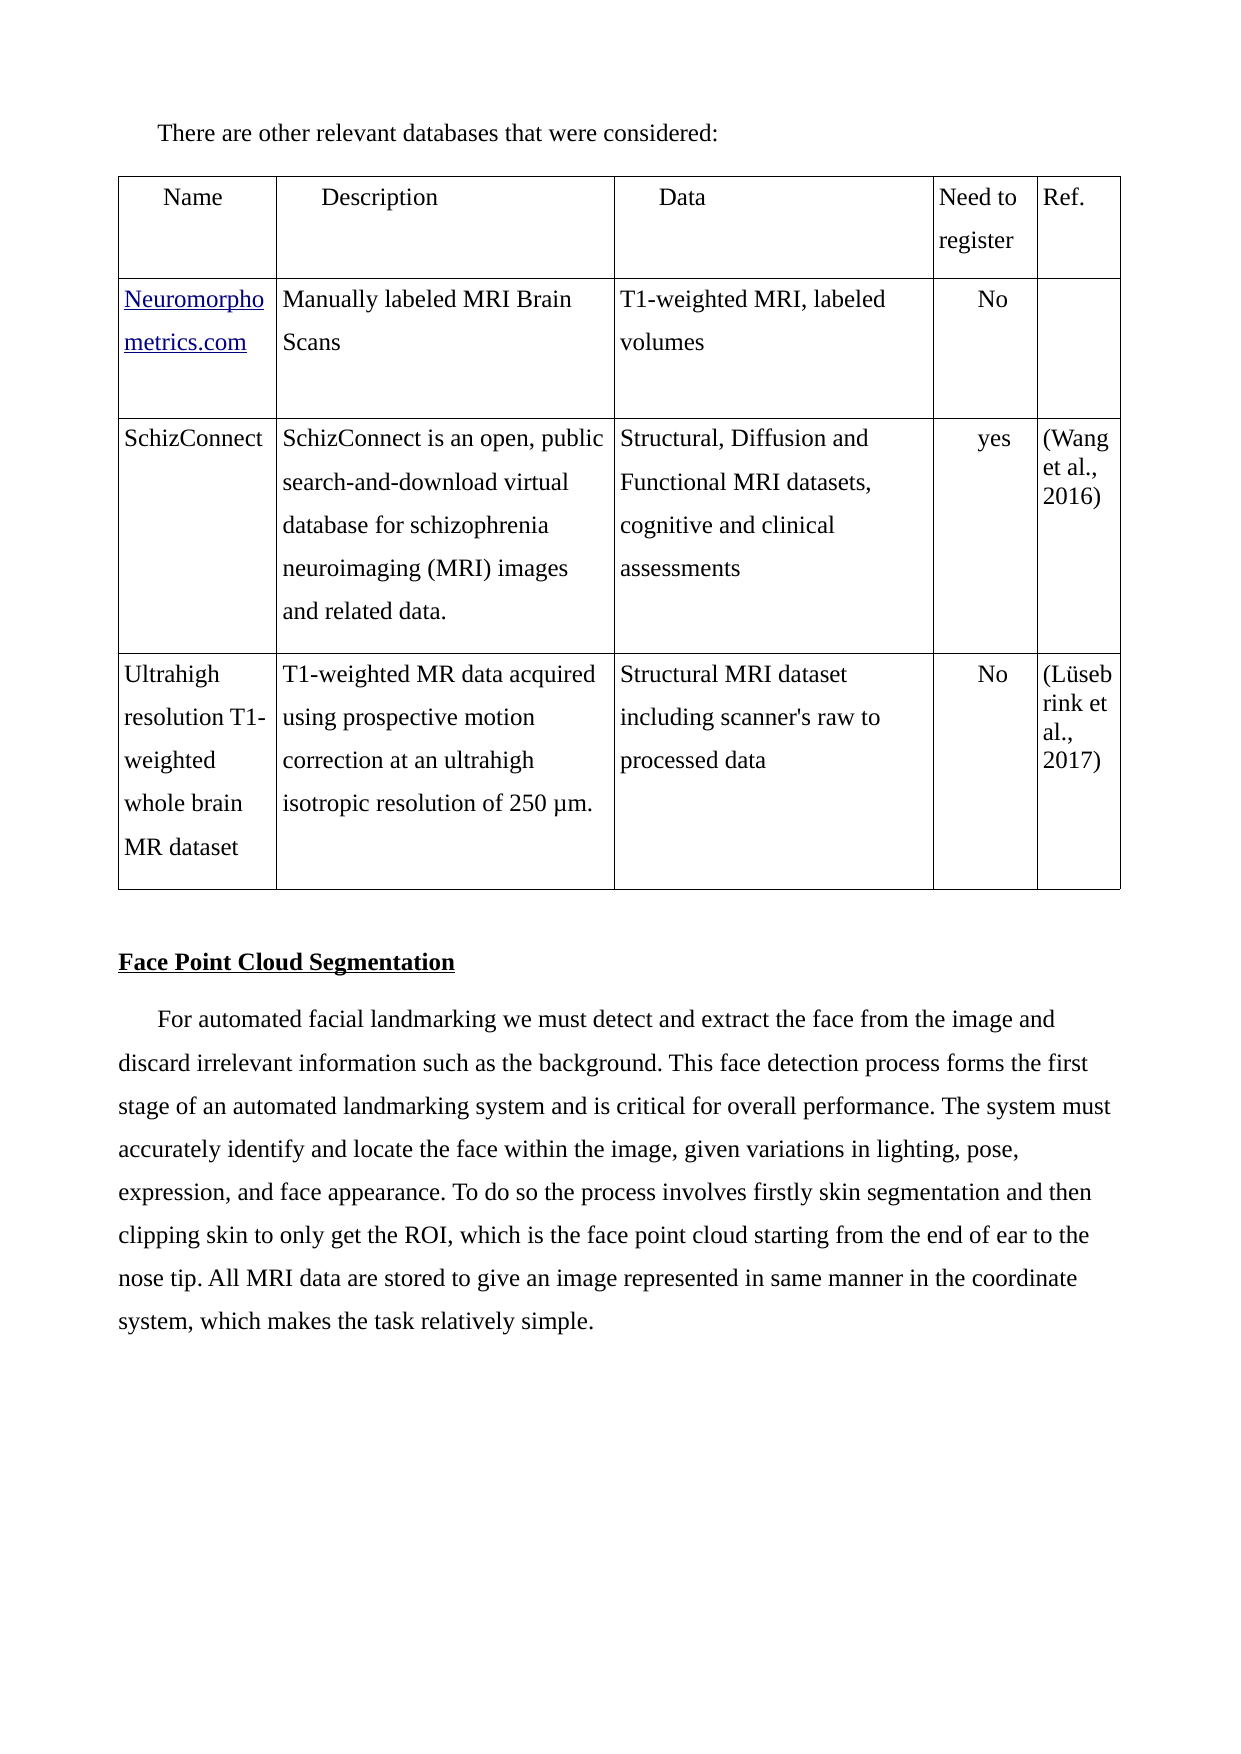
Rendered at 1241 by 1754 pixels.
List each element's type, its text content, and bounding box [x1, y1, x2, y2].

table_cell (Lüsebrink et al., 2017) [1038, 654, 1120, 889]
table_cell No [934, 654, 1037, 889]
table_cell Ultrahigh resolution T1-weighted whole brain MR dataset [119, 654, 276, 889]
table_cell yes [934, 419, 1037, 653]
table_header Name [119, 177, 276, 278]
table_cell SchizConnect is an open, public search-and-download virtual database for schizophrenia neuroimaging (MRI) images and related data. [277, 419, 614, 653]
table_cell T1-weighted MRI, labeled volumes [615, 279, 933, 418]
table_cell Structural MRI dataset including scanner's raw to processed data [615, 654, 933, 889]
table_cell SchizConnect [119, 419, 276, 653]
table_cell Manually labeled MRI Brain Scans [277, 279, 614, 418]
table_cell Neuromorphometrics.com [119, 279, 276, 418]
text There are other relevant databases that were considered: [118, 118, 1122, 147]
table_cell (Wang et al., 2016) [1038, 419, 1120, 653]
table_header Ref. [1038, 177, 1120, 278]
text Face Point Cloud Segmentation [118, 947, 1122, 976]
table_header Data [615, 177, 933, 278]
table_cell T1-weighted MR data acquired using prospective motion correction at an ultrahigh isotropic resolution of 250 µm. [277, 654, 614, 889]
table_cell Structural, Diffusion and Functional MRI datasets, cognitive and clinical assessments [615, 419, 933, 653]
text For automated facial landmarking we must detect and extract the face from the image and discard irrelevant information such as the background. This face detection process forms the first stage of an automated landmarking system and is critical for overall performance. The system must accurately identify and locate the face within the image, given variations in lighting, pose, expression, and face appearance. To do so the process involves firstly skin segmentation and then clipping skin to only get the ROI, which is the face point cloud starting from the end of ear to the nose tip. All MRI data are stored to give an image represented in same manner in the coordinate system, which makes the task relatively simple. [118, 1004, 1122, 1335]
table_cell No [934, 279, 1037, 418]
table_header Description [277, 177, 614, 278]
table_cell [1038, 279, 1120, 418]
table_header Need to register [934, 177, 1037, 278]
